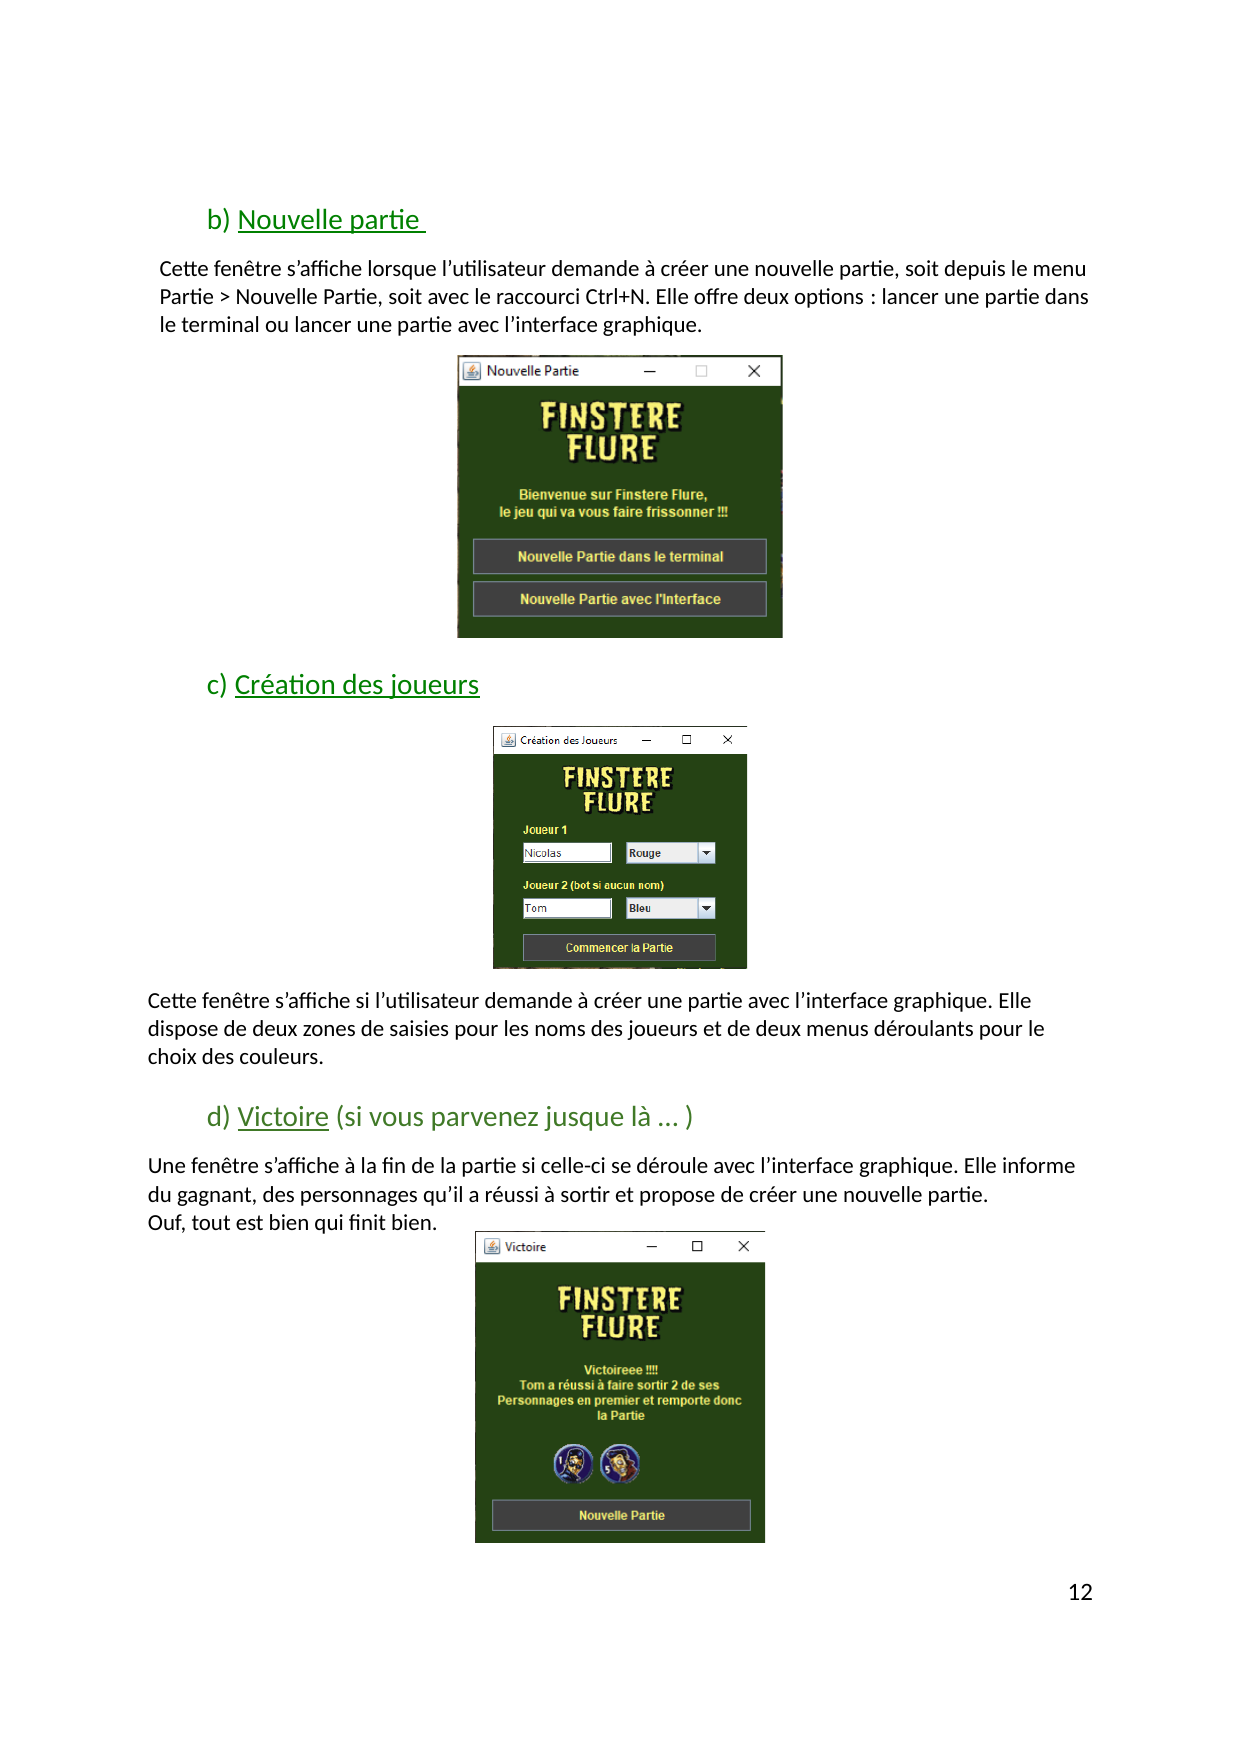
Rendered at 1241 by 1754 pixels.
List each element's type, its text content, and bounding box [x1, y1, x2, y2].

picture [475, 1231, 766, 1543]
picture [457, 355, 783, 638]
list Cette fenêtre s’affiche lorsque l’utilisateur demande à créer une nouvelle partie, soit depuis le menu Partie > Nouvelle Partie, soit avec le raccourci Ctrl+N. Elle offre deux options : lancer une partie dans le terminal ou lancer une partie avec l’interface graphique. [159, 254, 1093, 338]
list d) Victoire (si vous parvenez jusque là … ) [207, 1098, 1093, 1134]
text Une fenêtre s’affiche à la fin de la partie si celle-ci se déroule avec l’interface graphique. Elle informe du gagnant, des personnages qu’il a réussi à sortir et propose de créer une nouvelle partie. [148, 1152, 1093, 1208]
list c) Création des joueurs [171, 666, 1093, 702]
list b) Nouvelle partie [207, 201, 1093, 237]
text Cette fenêtre s’affiche si l’utilisateur demande à créer une partie avec l’interface graphique. Elle dispose de deux zones de saisies pour les noms des joueurs et de deux menus déroulants pour le choix des couleurs. [148, 719, 1093, 1070]
picture [493, 726, 748, 969]
text Ouf, tout est bien qui finit bien. [148, 1208, 1093, 1236]
